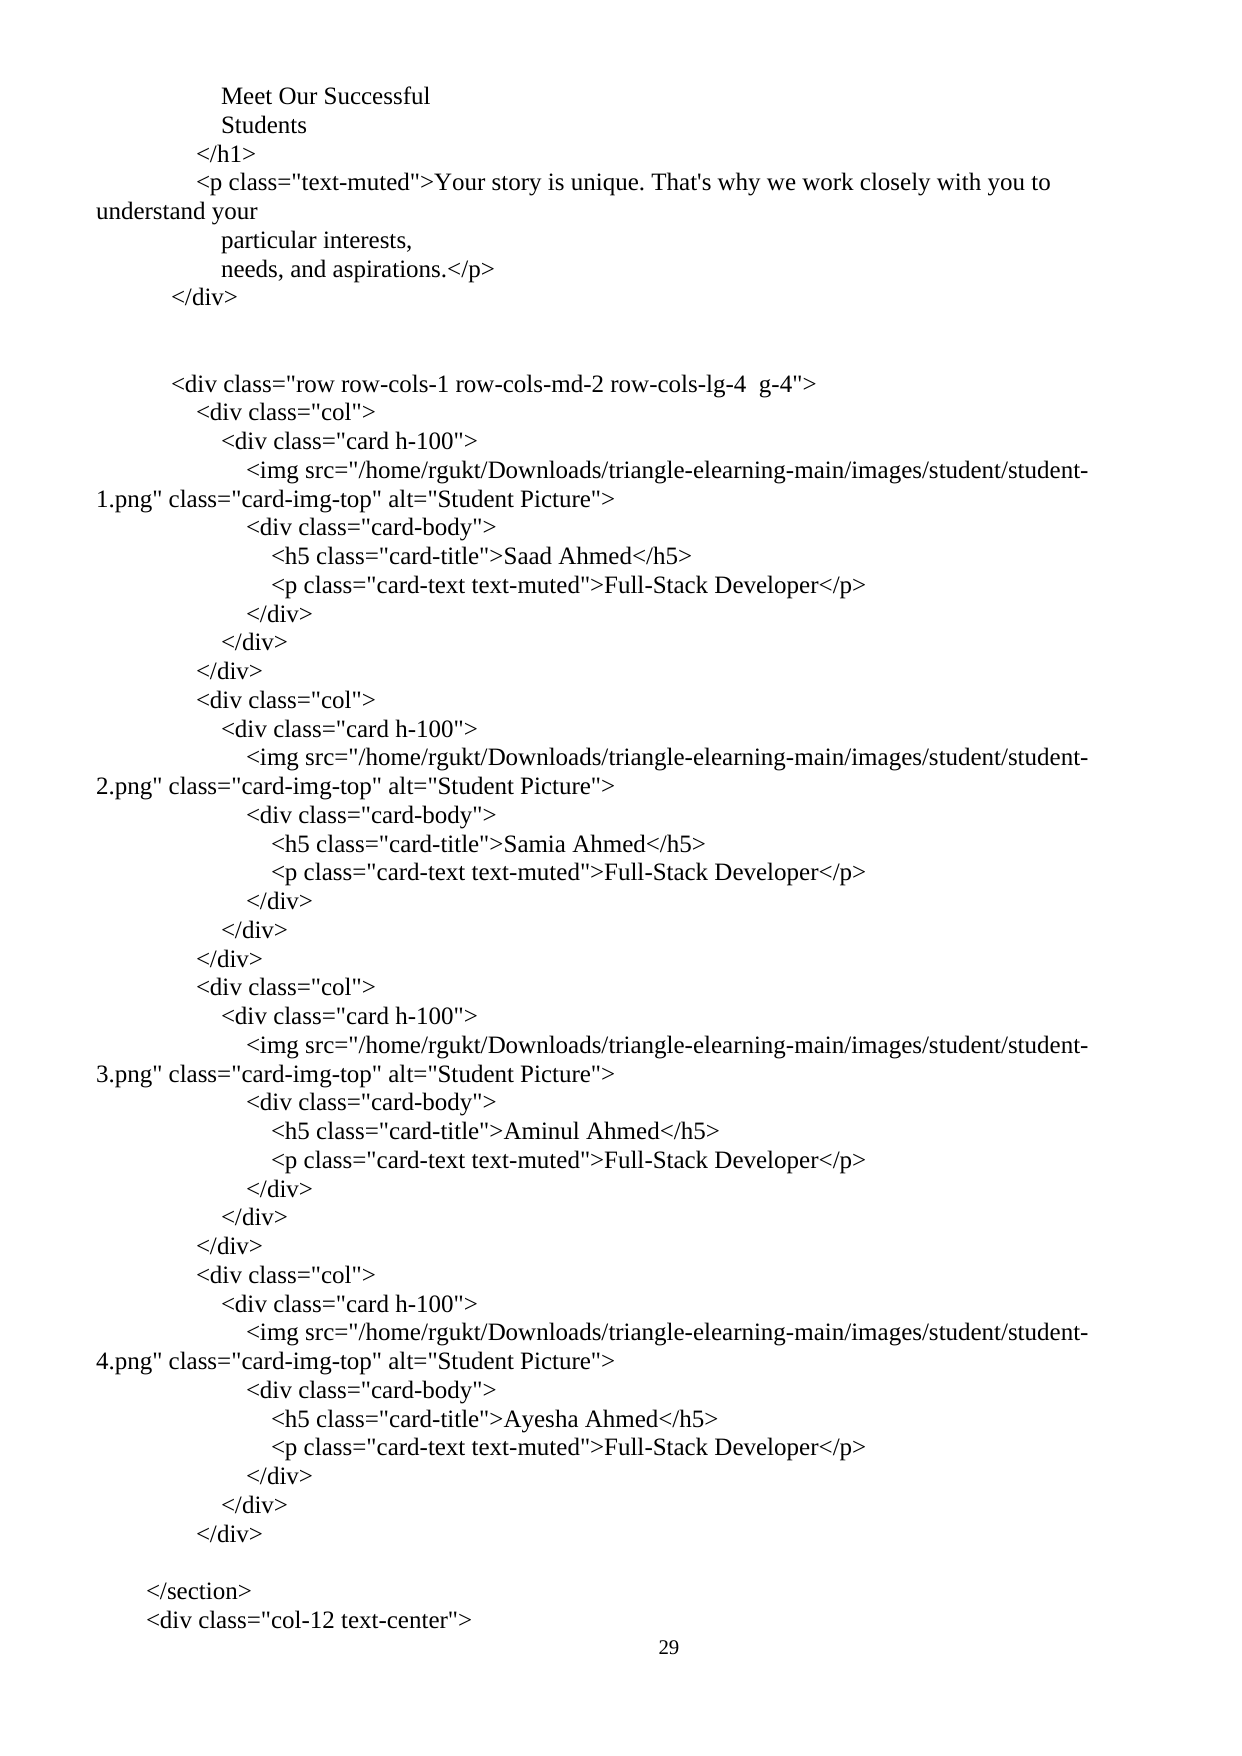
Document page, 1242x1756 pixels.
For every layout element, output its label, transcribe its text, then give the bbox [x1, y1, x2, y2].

text <div class="col"> [96, 972, 1152, 1001]
text <div class="card-body"> [96, 1087, 1152, 1116]
text </div> [96, 1174, 1152, 1202]
text </div> [96, 1519, 1152, 1547]
text </div> [96, 656, 1152, 685]
text </div> [96, 599, 1152, 627]
text <div class="row row-cols-1 row-cols-md-2 row-cols-lg-4 g-4"> [96, 369, 1152, 397]
text </div> [96, 1202, 1152, 1231]
text Meet Our Successful [96, 81, 1152, 110]
text <p class="card-text text-muted">Full-Stack Developer</p> [96, 1145, 1152, 1174]
text </h1> [96, 139, 1152, 167]
text <p class="text-muted">Your story is unique. That's why we work closely with you to understand your [96, 167, 1152, 225]
text </div> [96, 915, 1152, 944]
text </div> [96, 1231, 1152, 1260]
text <p class="card-text text-muted">Full-Stack Developer</p> [96, 1432, 1152, 1461]
text <h5 class="card-title">Samia Ahmed</h5> [96, 829, 1152, 857]
text <img src="/home/rgukt/Downloads/triangle-elearning-main/images/student/student-3.png" class="card-img-top" alt="Student Picture"> [96, 1030, 1152, 1087]
text </div> [96, 1490, 1152, 1519]
text <div class="col"> [96, 1260, 1152, 1289]
text <p class="card-text text-muted">Full-Stack Developer</p> [96, 857, 1152, 886]
text <div class="col"> [96, 397, 1152, 426]
text Students [96, 110, 1152, 139]
text <p class="card-text text-muted">Full-Stack Developer</p> [96, 570, 1152, 599]
text <h5 class="card-title">Saad Ahmed</h5> [96, 541, 1152, 570]
text <div class="card h-100"> [96, 426, 1152, 455]
text <div class="card-body"> [96, 800, 1152, 829]
text </div> [96, 944, 1152, 972]
text <div class="card h-100"> [96, 1001, 1152, 1030]
text <h5 class="card-title">Aminul Ahmed</h5> [96, 1116, 1152, 1145]
text <div class="card-body"> [96, 512, 1152, 541]
text <div class="card-body"> [96, 1375, 1152, 1404]
text <div class="card h-100"> [96, 1289, 1152, 1317]
text needs, and aspirations.</p> [96, 254, 1152, 282]
text </div> [96, 1461, 1152, 1490]
text <div class="col"> [96, 685, 1152, 714]
text </div> [96, 886, 1152, 915]
text <div class="col-12 text-center"> [96, 1605, 1152, 1634]
text particular interests, [96, 225, 1152, 254]
text </div> [96, 282, 1152, 311]
text <img src="/home/rgukt/Downloads/triangle-elearning-main/images/student/student-2.png" class="card-img-top" alt="Student Picture"> [96, 742, 1152, 800]
text <img src="/home/rgukt/Downloads/triangle-elearning-main/images/student/student-4.png" class="card-img-top" alt="Student Picture"> [96, 1317, 1152, 1375]
text </div> [96, 627, 1152, 656]
text <img src="/home/rgukt/Downloads/triangle-elearning-main/images/student/student-1.png" class="card-img-top" alt="Student Picture"> [96, 455, 1152, 512]
text </section> [96, 1576, 1152, 1605]
text <h5 class="card-title">Ayesha Ahmed</h5> [96, 1404, 1152, 1432]
text <div class="card h-100"> [96, 714, 1152, 742]
